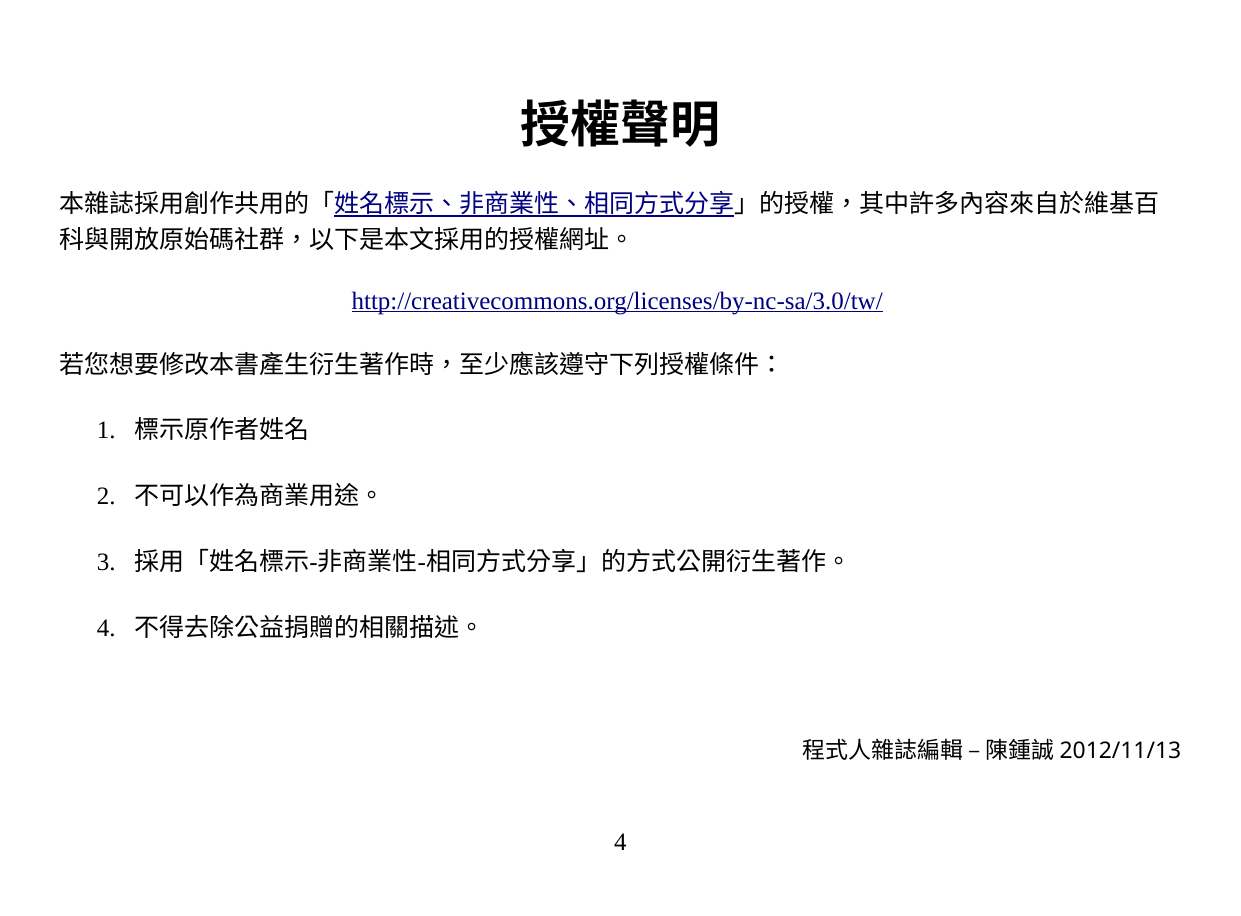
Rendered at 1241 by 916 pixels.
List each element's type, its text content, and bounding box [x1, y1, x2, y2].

subtitle 授權聲明 [59, 84, 1181, 156]
text http://creativecommons.org/licenses/by-nc-sa/3.0/tw/ [59, 286, 1181, 314]
list 採用「姓名標示-非商業性-相同方式分享」的方式公開衍生著作。 [97, 542, 1181, 578]
list 標示原作者姓名 [97, 410, 1181, 446]
list 不得去除公益捐贈的相關描述。 [97, 607, 1181, 644]
text 若您想要修改本書產生衍生著作時，至少應該遵守下列授權條件： [59, 344, 1181, 380]
list 不可以作為商業用途。 [97, 476, 1181, 512]
text 本雜誌採用創作共用的「姓名標示、非商業性、相同方式分享」的授權，其中許多內容來自於維基百科與開放原始碼社群，以下是本文採用的授權網址。 [59, 184, 1181, 256]
text 程式人雜誌編輯 – 陳鍾誠 2012/11/13 [59, 732, 1181, 765]
